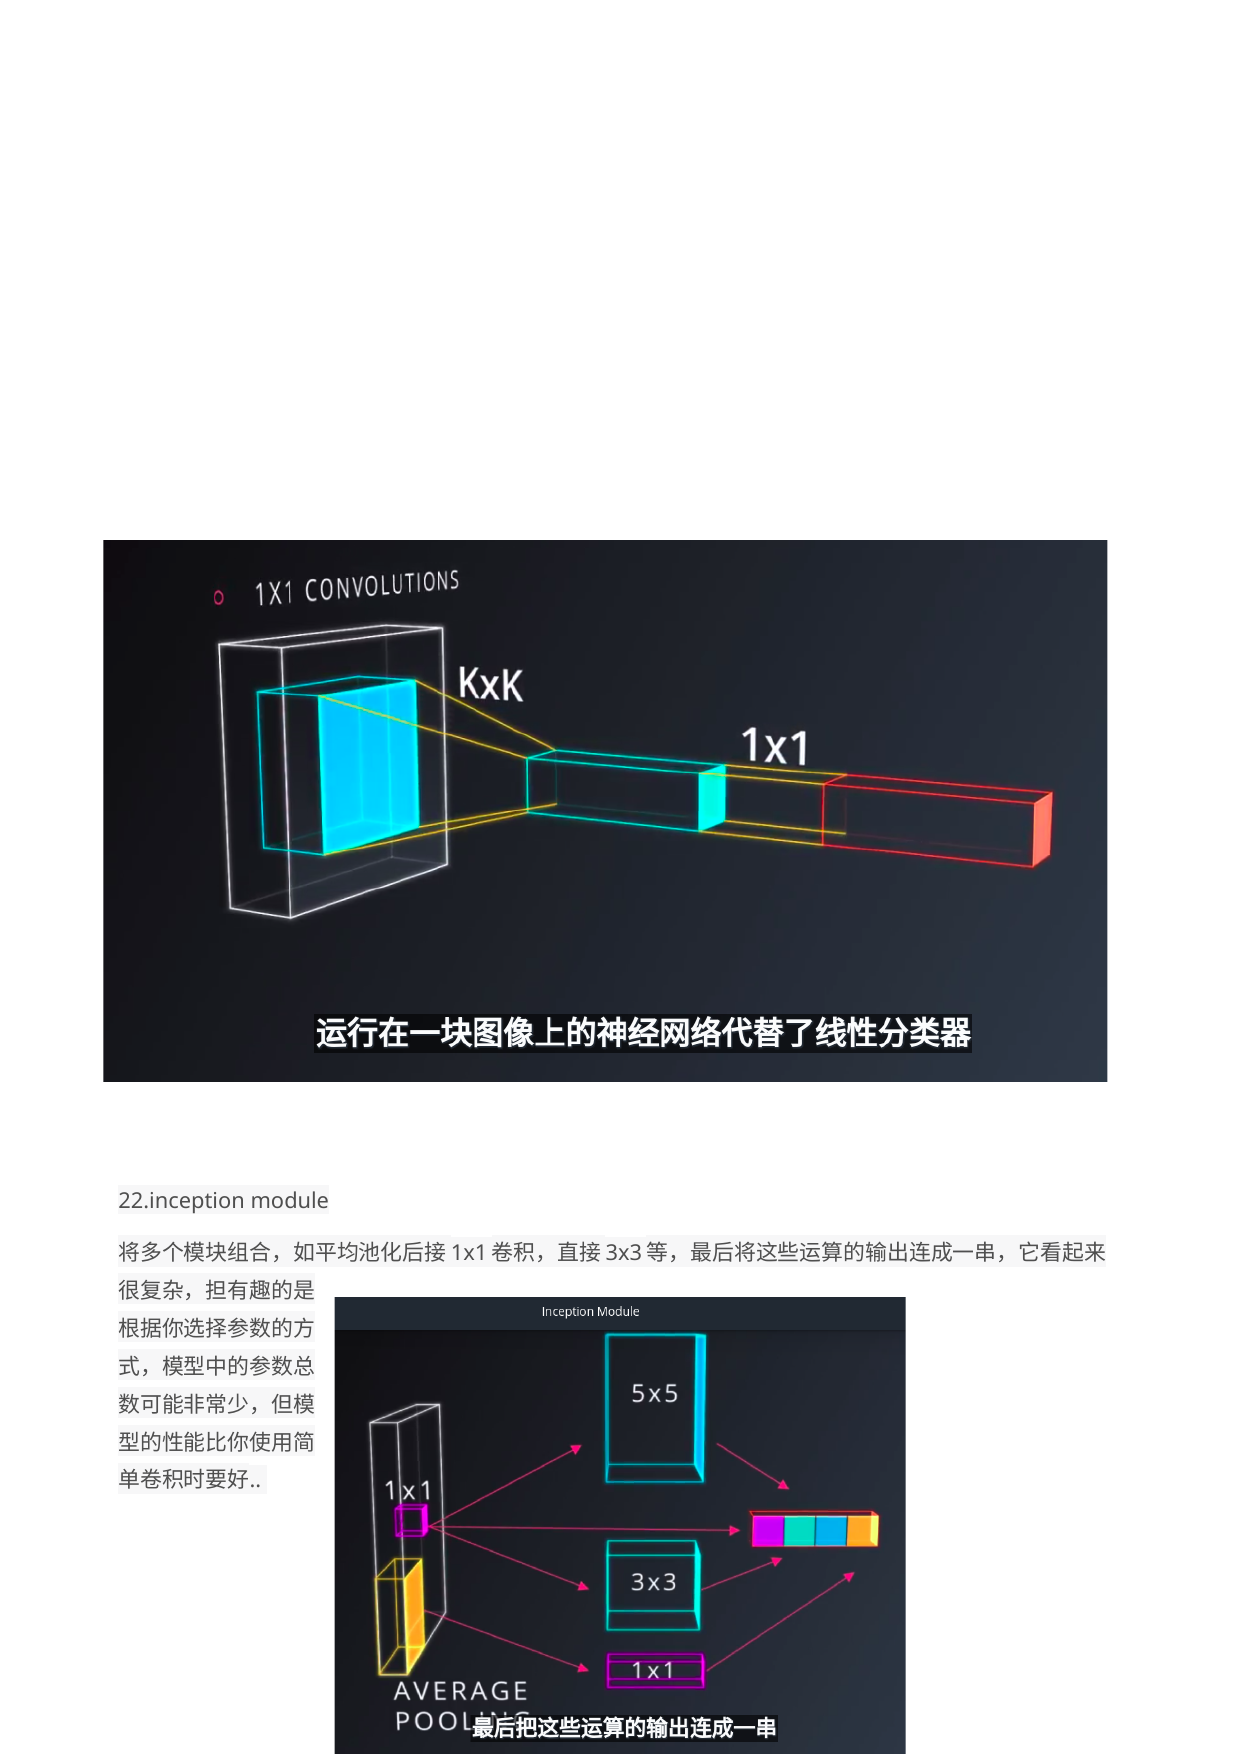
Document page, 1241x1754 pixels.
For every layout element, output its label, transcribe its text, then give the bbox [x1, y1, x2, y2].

text 22.inception module [118, 1184, 1122, 1214]
picture [103, 540, 1108, 1082]
text 将多个模块组合，如平均池化后接1x1卷积，直接3x3等，最后将这些运算的输出连成一串，它看起来很复杂，担有趣的是根据你选择参数的方式，模型中的参数总数可能非常少，但模型的性能比你使用简单卷积时要好.. [118, 1235, 1122, 1494]
picture [334, 1297, 906, 1754]
